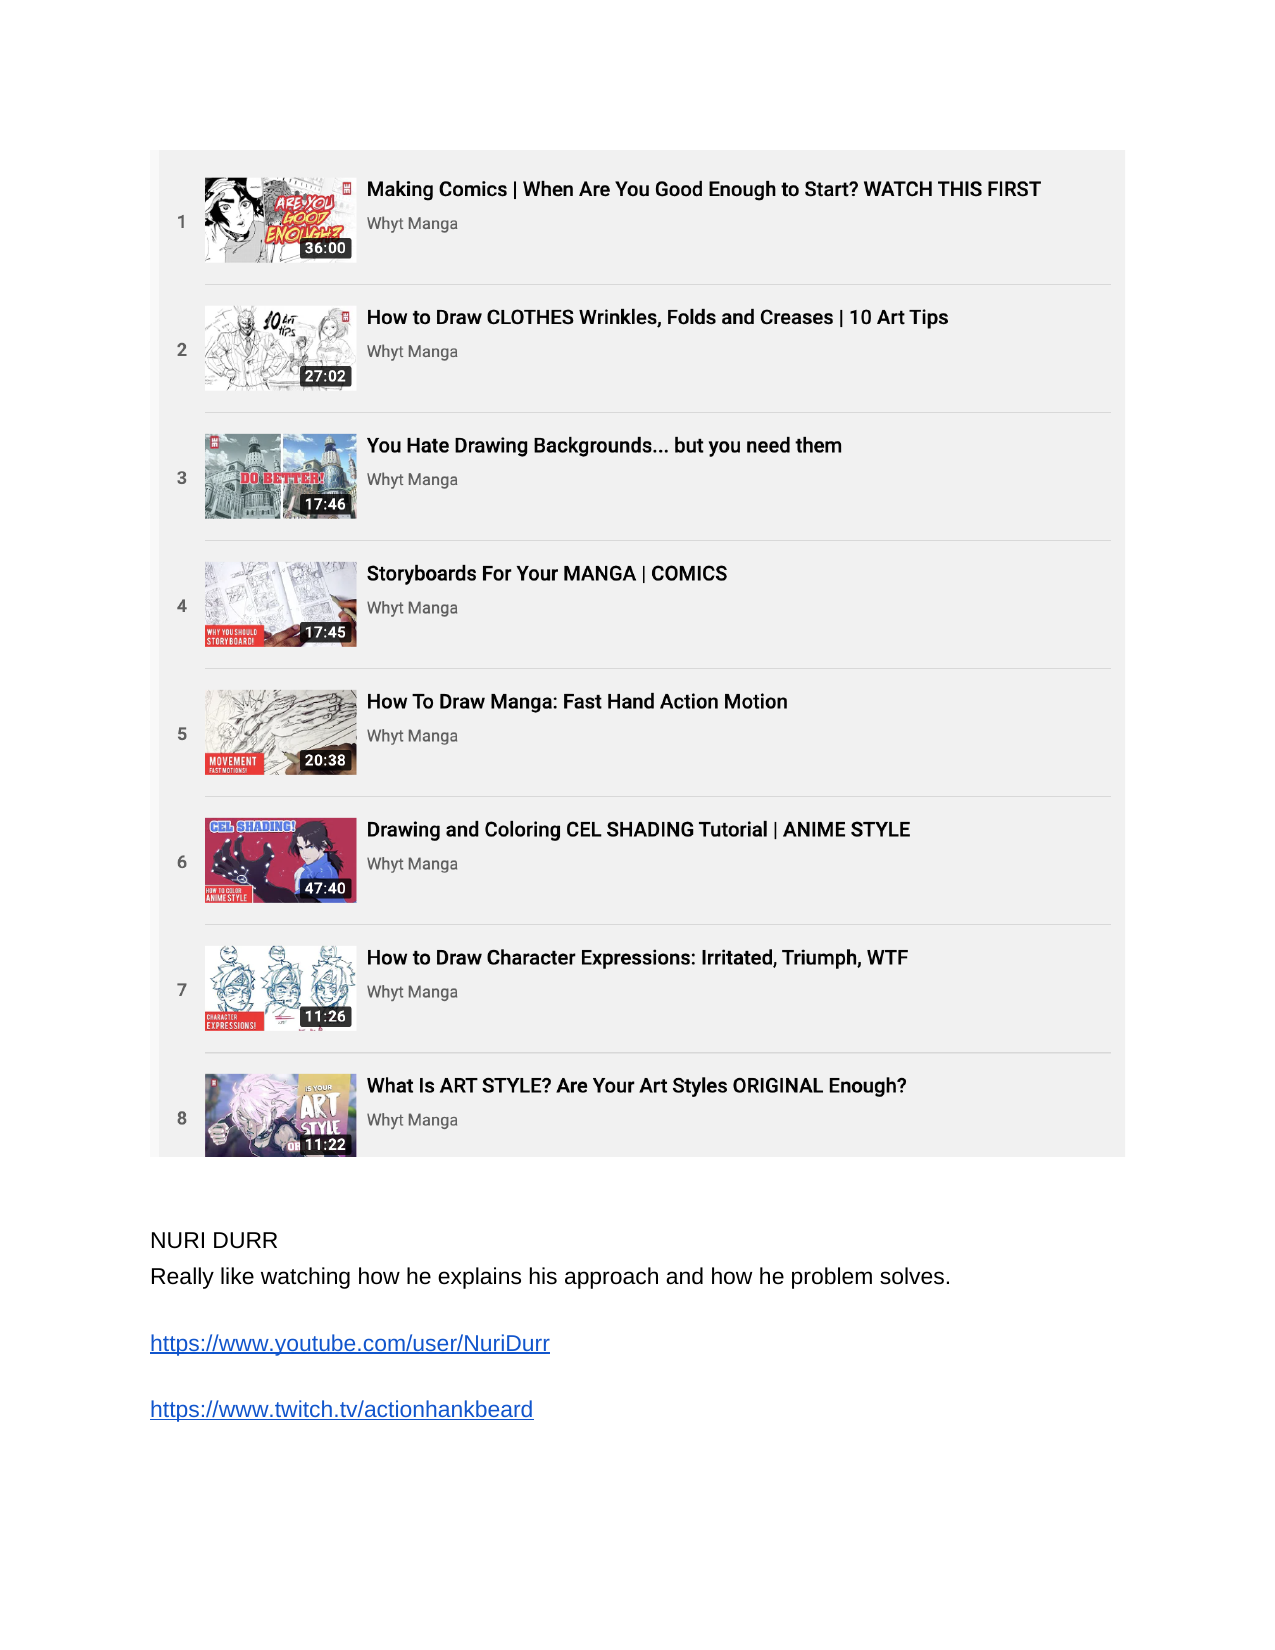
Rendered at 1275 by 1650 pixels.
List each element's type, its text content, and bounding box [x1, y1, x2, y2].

text https://www.youtube.com/user/NuriDurr [150, 1329, 1125, 1356]
text Really like watching how he explains his approach and how he problem solves. [150, 1263, 1125, 1289]
text https://www.twitch.tv/actionhankbeard [150, 1396, 1125, 1422]
text NURI DURR [150, 1227, 1125, 1253]
picture [150, 150, 1125, 1157]
